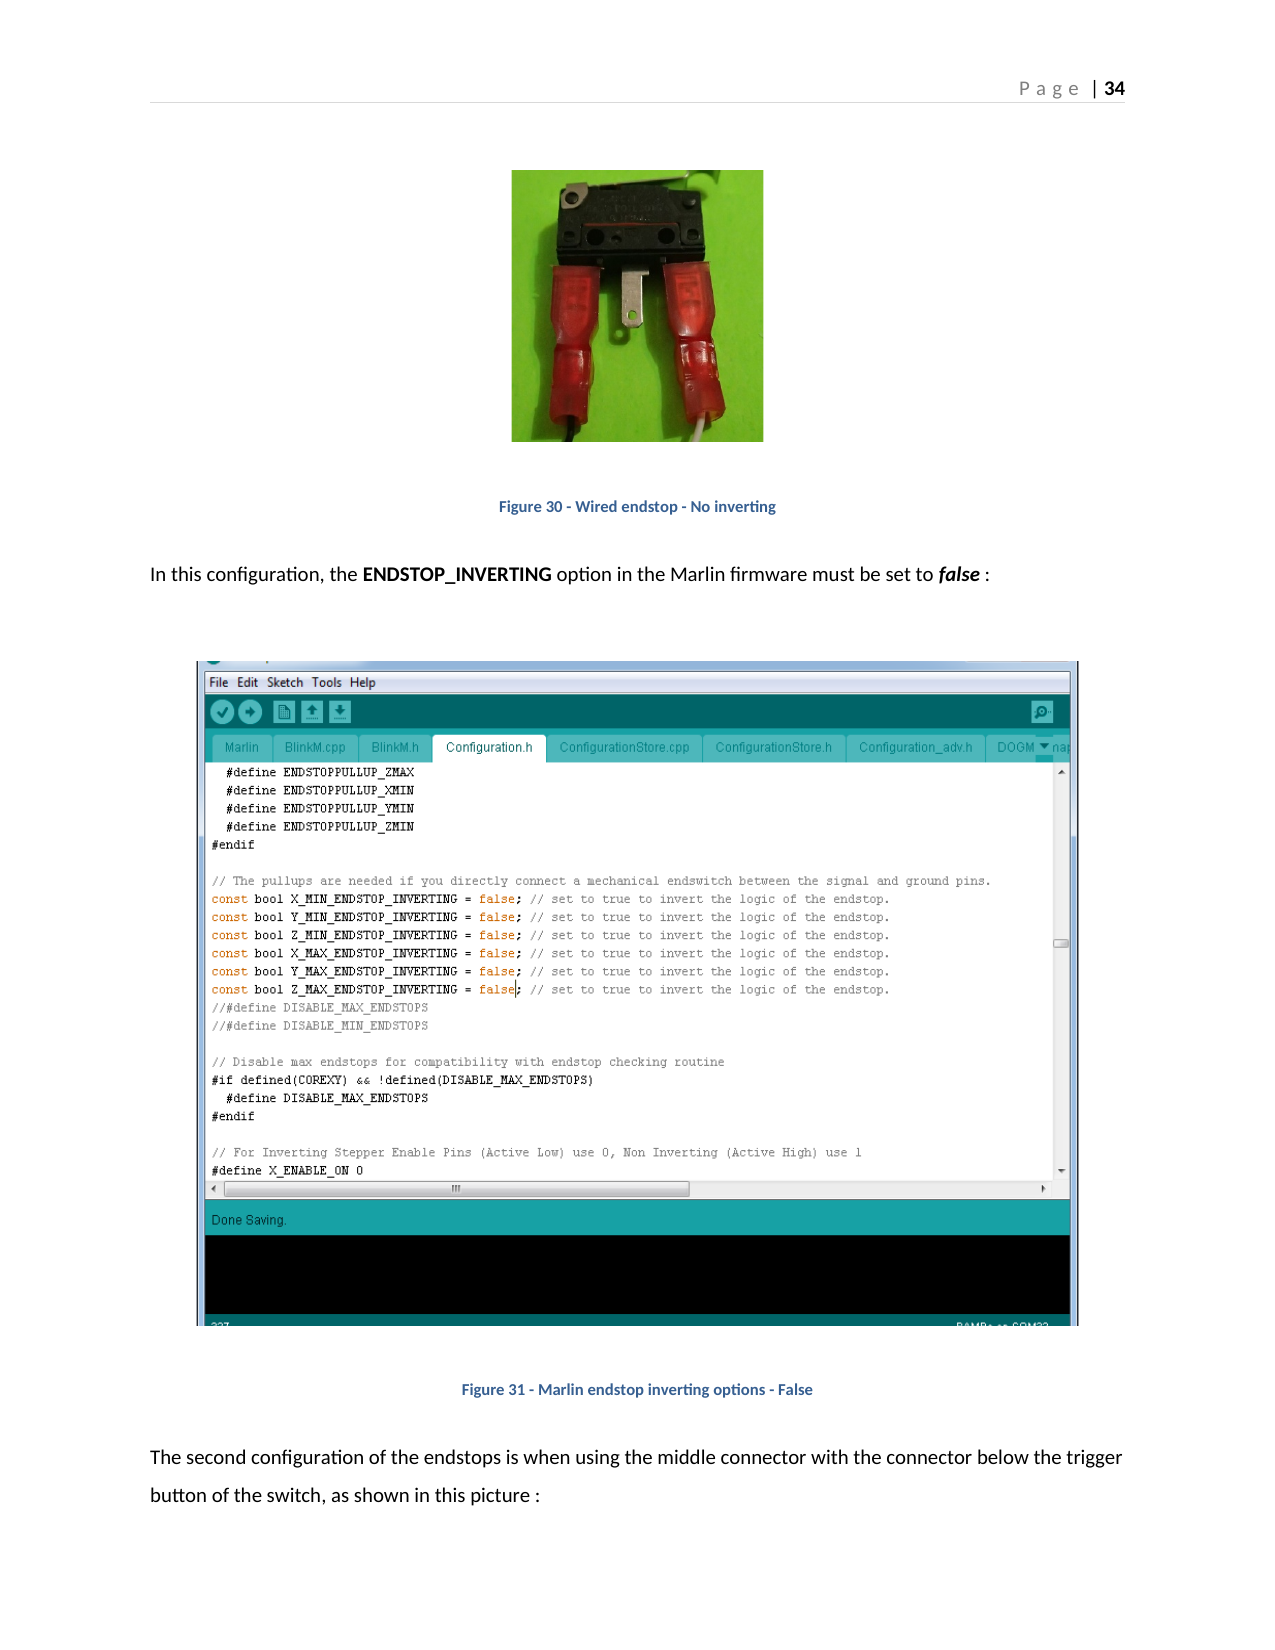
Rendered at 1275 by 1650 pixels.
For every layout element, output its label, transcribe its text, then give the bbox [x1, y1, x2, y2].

text Figure 31 - Marlin endstop inverting options - False [150, 1379, 1125, 1400]
text Figure 30 - Wired endstop - No inverting [150, 496, 1125, 517]
text In this configuration, the ENDSTOP_INVERTING option in the Marlin firmware must be set to false : [150, 561, 1125, 587]
text The second configuration of the endstops is when using the middle connector with the connector below the trigger button of the switch, as shown in this picture : [150, 1444, 1125, 1508]
